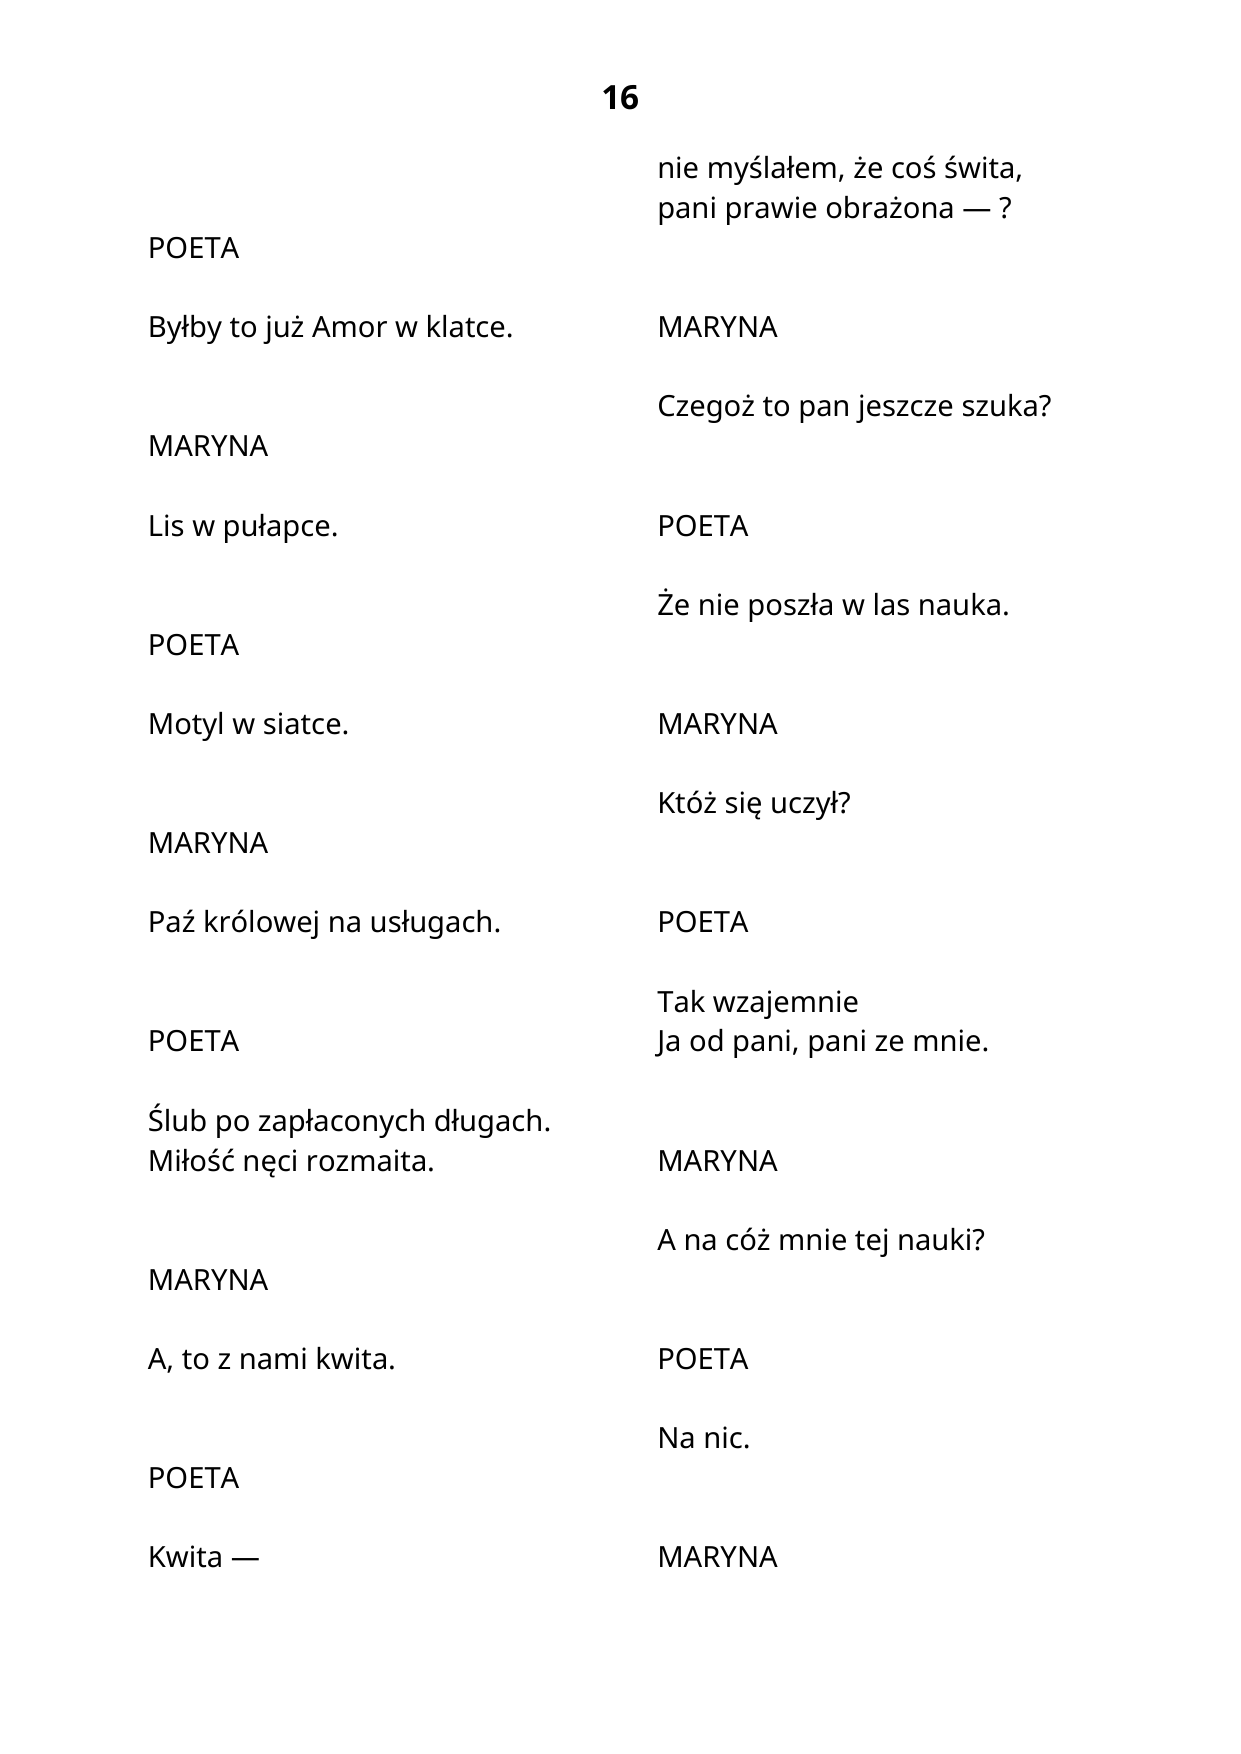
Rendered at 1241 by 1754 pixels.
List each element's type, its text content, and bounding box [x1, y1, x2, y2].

text Że nie poszła w las nauka. [657, 584, 1093, 624]
text MARYNA [657, 1140, 1093, 1179]
text MARYNA [148, 1259, 583, 1298]
text POETA [148, 1457, 583, 1497]
text Któż się uczył? [657, 783, 1093, 822]
text POETA [657, 505, 1093, 544]
text A, to z nami kwita. [148, 1338, 583, 1378]
text Ja od pani, pani ze mnie. [657, 1021, 1093, 1060]
text pani prawie obrażona — ? [657, 187, 1093, 227]
text MARYNA [657, 1537, 1093, 1576]
text POETA [148, 227, 583, 267]
text Paź królowej na usługach. [148, 902, 583, 941]
text MARYNA [657, 306, 1093, 346]
text POETA [657, 1338, 1093, 1378]
text POETA [148, 624, 583, 663]
text POETA [657, 902, 1093, 941]
text Tak wzajemnie [657, 981, 1093, 1021]
text Na nic. [657, 1418, 1093, 1457]
text MARYNA [148, 822, 583, 862]
text A na cóż mnie tej nauki? [657, 1219, 1093, 1259]
text MARYNA [657, 703, 1093, 743]
text nie myślałem, że coś świta, [657, 148, 1093, 187]
text Ślub po zapłaconych długach. [148, 1100, 583, 1140]
text Byłby to już Amor w klatce. [148, 306, 583, 346]
text Kwita — [148, 1537, 583, 1576]
text Motyl w siatce. [148, 703, 583, 743]
text MARYNA [148, 425, 583, 465]
text POETA [148, 1021, 583, 1060]
text Miłość nęci rozmaita. [148, 1140, 583, 1179]
text Czegoż to pan jeszcze szuka? [657, 386, 1093, 425]
text Lis w pułapce. [148, 505, 583, 544]
